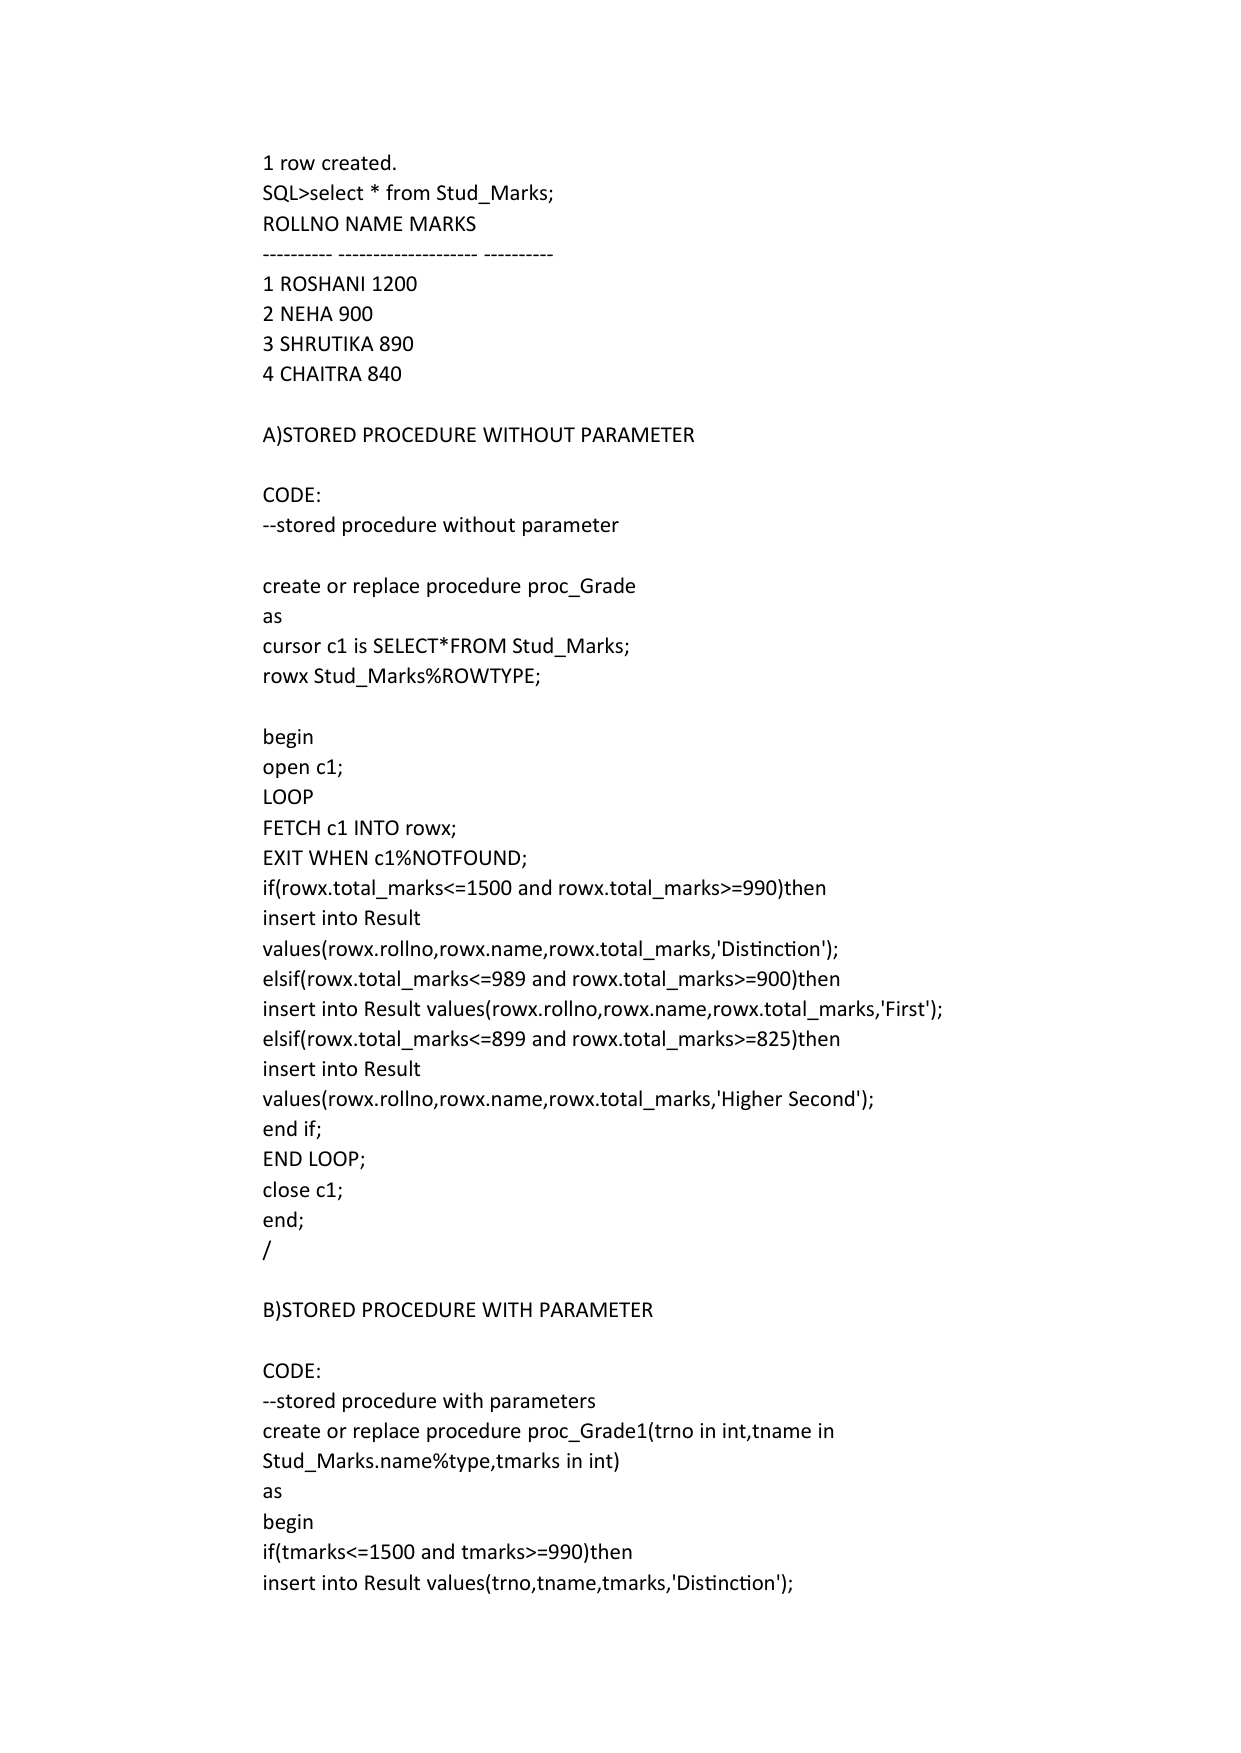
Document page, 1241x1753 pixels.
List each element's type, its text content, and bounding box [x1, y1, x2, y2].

text as [262, 1476, 859, 1504]
text CHAITRA 840 [279, 359, 442, 387]
text elsif(rowx.total_marks<=899 and rowx.total_marks>=825)then [262, 1024, 969, 1052]
text / [262, 1235, 296, 1263]
text NEHA 900 [279, 299, 442, 327]
text create or replace procedure proc_Grade [262, 571, 660, 599]
text as [262, 601, 660, 629]
text 1 [262, 269, 279, 297]
text SHRUTIKA 890 [279, 329, 442, 357]
text SQL>select * from Stud_Marks; [262, 178, 578, 206]
text insert into Result [262, 903, 969, 931]
text 4 [262, 359, 279, 387]
text --stored procedure without parameter [262, 510, 644, 538]
text EXIT WHEN c1%NOTFOUND; [262, 842, 969, 871]
text cursor c1 is SELECT*FROM Stud_Marks; [262, 631, 660, 659]
text FETCH c1 INTO rowx; [262, 812, 969, 841]
text values(rowx.rollno,rowx.name,rowx.total_marks,'Higher Second'); [262, 1084, 901, 1112]
text LOOP [262, 782, 969, 810]
text ROLLNO NAME MARKS [262, 208, 578, 237]
text ---------- -------------------- ---------- [262, 238, 579, 267]
text elsif(rowx.total_marks<=989 and rowx.total_marks>=900)then [262, 963, 969, 992]
text CODE: [262, 480, 720, 508]
text insert into Result values(trno,tname,tmarks,'Disꢁncꢁon'); [262, 1567, 859, 1596]
text 3 [262, 329, 279, 357]
text B)STORED PROCEDURE WITH PARAMETER [262, 1295, 678, 1323]
text close c1; [262, 1175, 390, 1203]
text --stored procedure with parameters [262, 1386, 620, 1414]
text if(tmarks<=1500 and tmarks>=990)then [262, 1537, 859, 1565]
text values(rowx.rollno,rowx.name,rowx.total_marks,'Disꢁncꢁon'); [262, 933, 969, 962]
text 1 [262, 148, 279, 176]
text insert into Result [262, 1054, 969, 1082]
text A)STORED PROCEDURE WITHOUT PARAMETER [262, 420, 720, 448]
text row created. [279, 148, 422, 176]
text CODE: [262, 1356, 678, 1384]
text insert into Result values(rowx.rollno,rowx.name,rowx.total_marks,'First'); [262, 994, 969, 1022]
text 2 [262, 299, 279, 327]
text END LOOP; [262, 1144, 390, 1172]
text begin [262, 1507, 859, 1535]
text rowx Stud_Marks%ROWTYPE; [262, 661, 660, 689]
text open c1; [262, 752, 969, 780]
text ROSHANI 1200 [279, 269, 442, 297]
text end; [262, 1205, 390, 1233]
text if(rowx.total_marks<=1500 and rowx.total_marks>=990)then [262, 873, 969, 901]
text Stud_Marks.name%type,tmarks in int) [262, 1446, 859, 1474]
text end if; [262, 1114, 390, 1142]
text begin [262, 722, 969, 750]
text create or replace procedure proc_Grade1(trno in int,tname in [262, 1416, 859, 1444]
